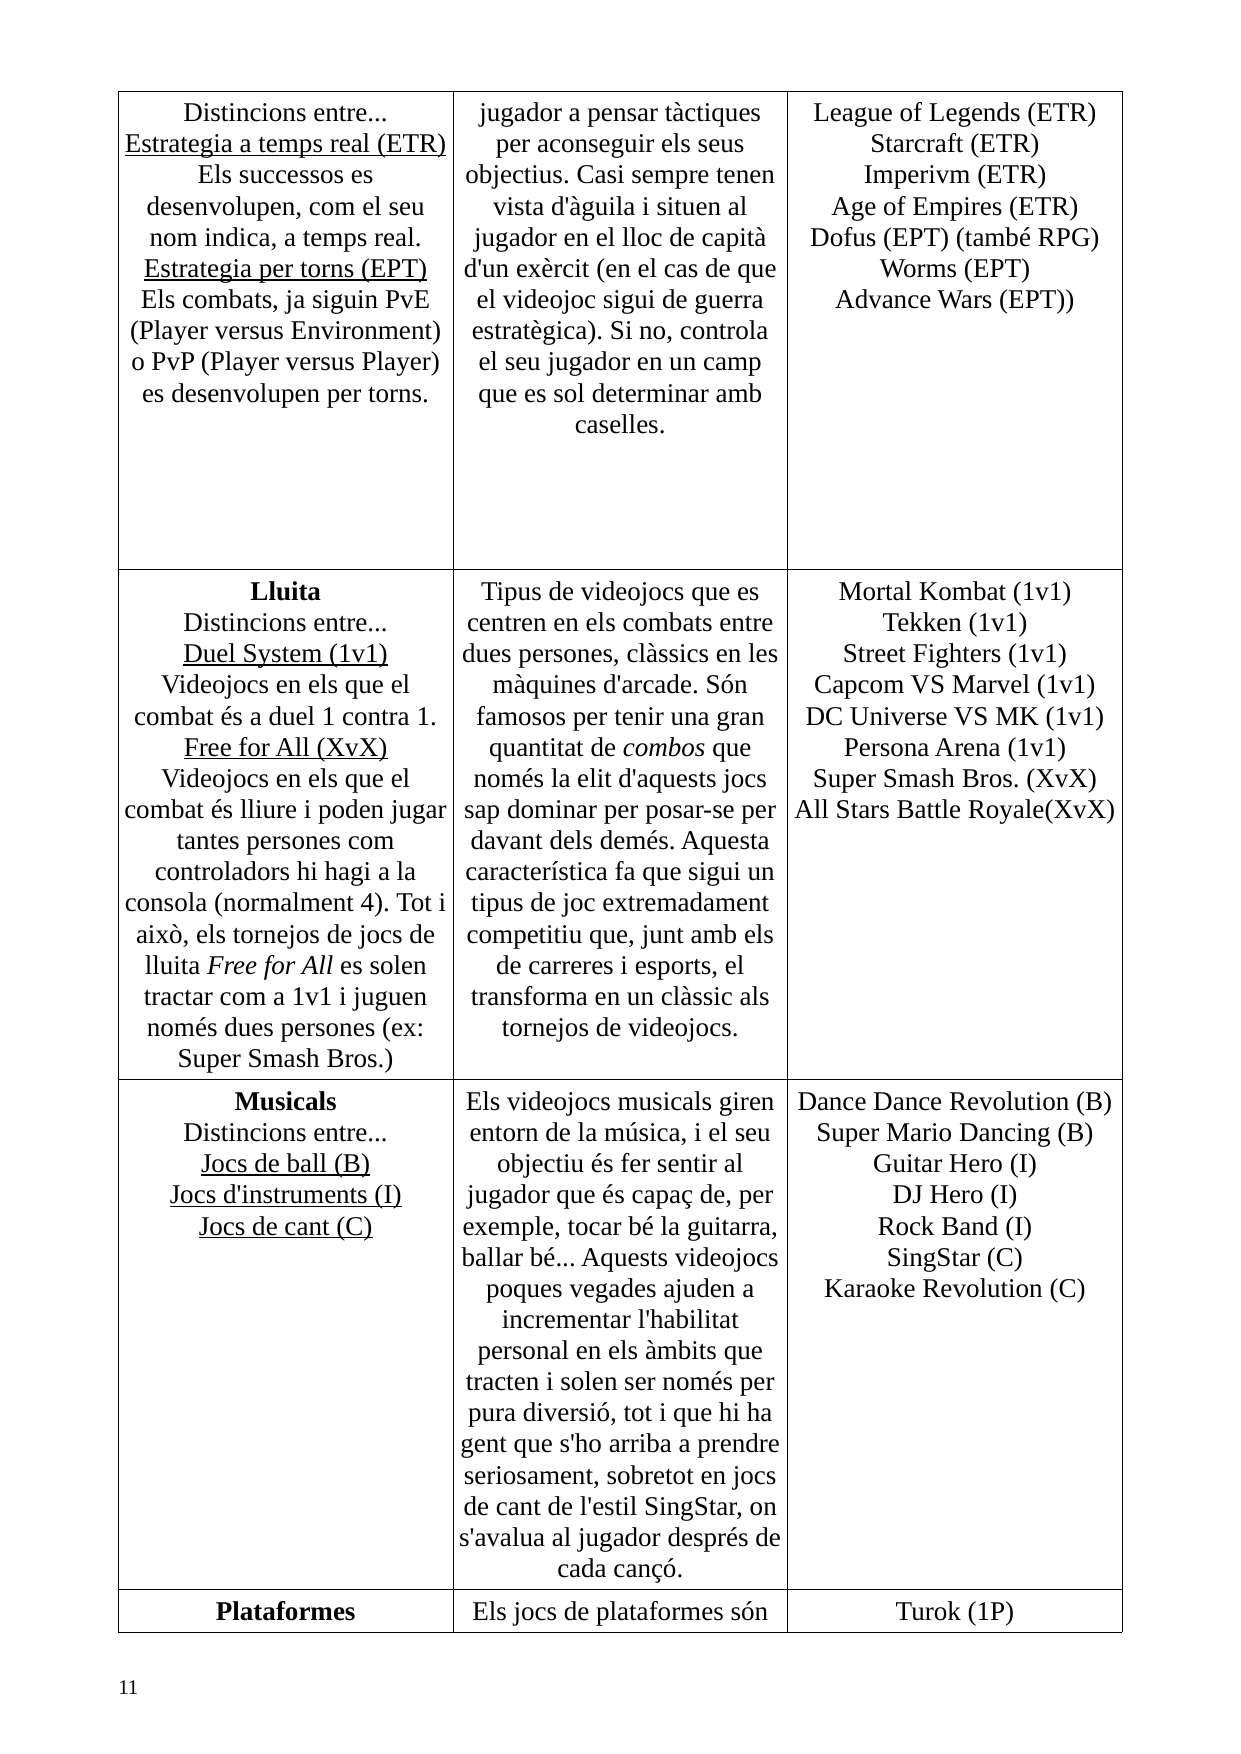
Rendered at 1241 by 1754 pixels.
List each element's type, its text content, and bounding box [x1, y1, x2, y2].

table_cell Distincions entre... Estrategia a temps real (ETR) Els successos es desenvolupen, com el seu nom indica, a temps real. Estrategia per torns (EPT) Els combats, ja siguin PvE (Player versus Environment) o PvP (Player versus Player) es desenvolupen per torns. [119, 92, 453, 569]
table_cell Dance Dance Revolution (B) Super Mario Dancing (B) Guitar Hero (I) DJ Hero (I) Rock Band (I) SingStar (C) Karaoke Revolution (C) [788, 1080, 1122, 1589]
table_cell Plataformes [119, 1590, 453, 1632]
table_cell jugador a pensar tàctiques per aconseguir els seus objectius. Casi sempre tenen vista d'àguila i situen al jugador en el lloc de capità d'un exèrcit (en el cas de que el videojoc sigui de guerra estratègica). Si no, controla el seu jugador en un camp que es sol determinar amb caselles. [454, 92, 787, 569]
table_cell Musicals Distincions entre... Jocs de ball (B) Jocs d'instruments (I) Jocs de cant (C) [119, 1080, 453, 1589]
table_cell Els jocs de plataformes són [454, 1590, 787, 1632]
table_cell League of Legends (ETR) Starcraft (ETR) Imperivm (ETR) Age of Empires (ETR) Dofus (EPT) (també RPG) Worms (EPT) Advance Wars (EPT)) [788, 92, 1122, 569]
table_cell Mortal Kombat (1v1) Tekken (1v1) Street Fighters (1v1) Capcom VS Marvel (1v1) DC Universe VS MK (1v1) Persona Arena (1v1) Super Smash Bros. (XvX) All Stars Battle Royale(XvX) [788, 570, 1122, 1079]
table_cell Lluita Distincions entre... Duel System (1v1) Videojocs en els que el combat és a duel 1 contra 1. Free for All (XvX) Videojocs en els que el combat és lliure i poden jugar tantes persones com controladors hi hagi a la consola (normalment 4). Tot i això, els tornejos de jocs de lluita Free for All es solen tractar com a 1v1 i juguen només dues persones (ex: Super Smash Bros.) [119, 570, 453, 1079]
table_cell Els videojocs musicals giren entorn de la música, i el seu objectiu és fer sentir al jugador que és capaç de, per exemple, tocar bé la guitarra, ballar bé... Aquests videojocs poques vegades ajuden a incrementar l'habilitat personal en els àmbits que tracten i solen ser només per pura diversió, tot i que hi ha gent que s'ho arriba a prendre seriosament, sobretot en jocs de cant de l'estil SingStar, on s'avalua al jugador després de cada cançó. [454, 1080, 787, 1589]
table_cell Turok (1P) [788, 1590, 1122, 1632]
table_cell Tipus de videojocs que es centren en els combats entre dues persones, clàssics en les màquines d'arcade. Són famosos per tenir una gran quantitat de combos que només la elit d'aquests jocs sap dominar per posar-se per davant dels demés. Aquesta característica fa que sigui un tipus de joc extremadament competitiu que, junt amb els de carreres i esports, el transforma en un clàssic als tornejos de videojocs. [454, 570, 787, 1079]
